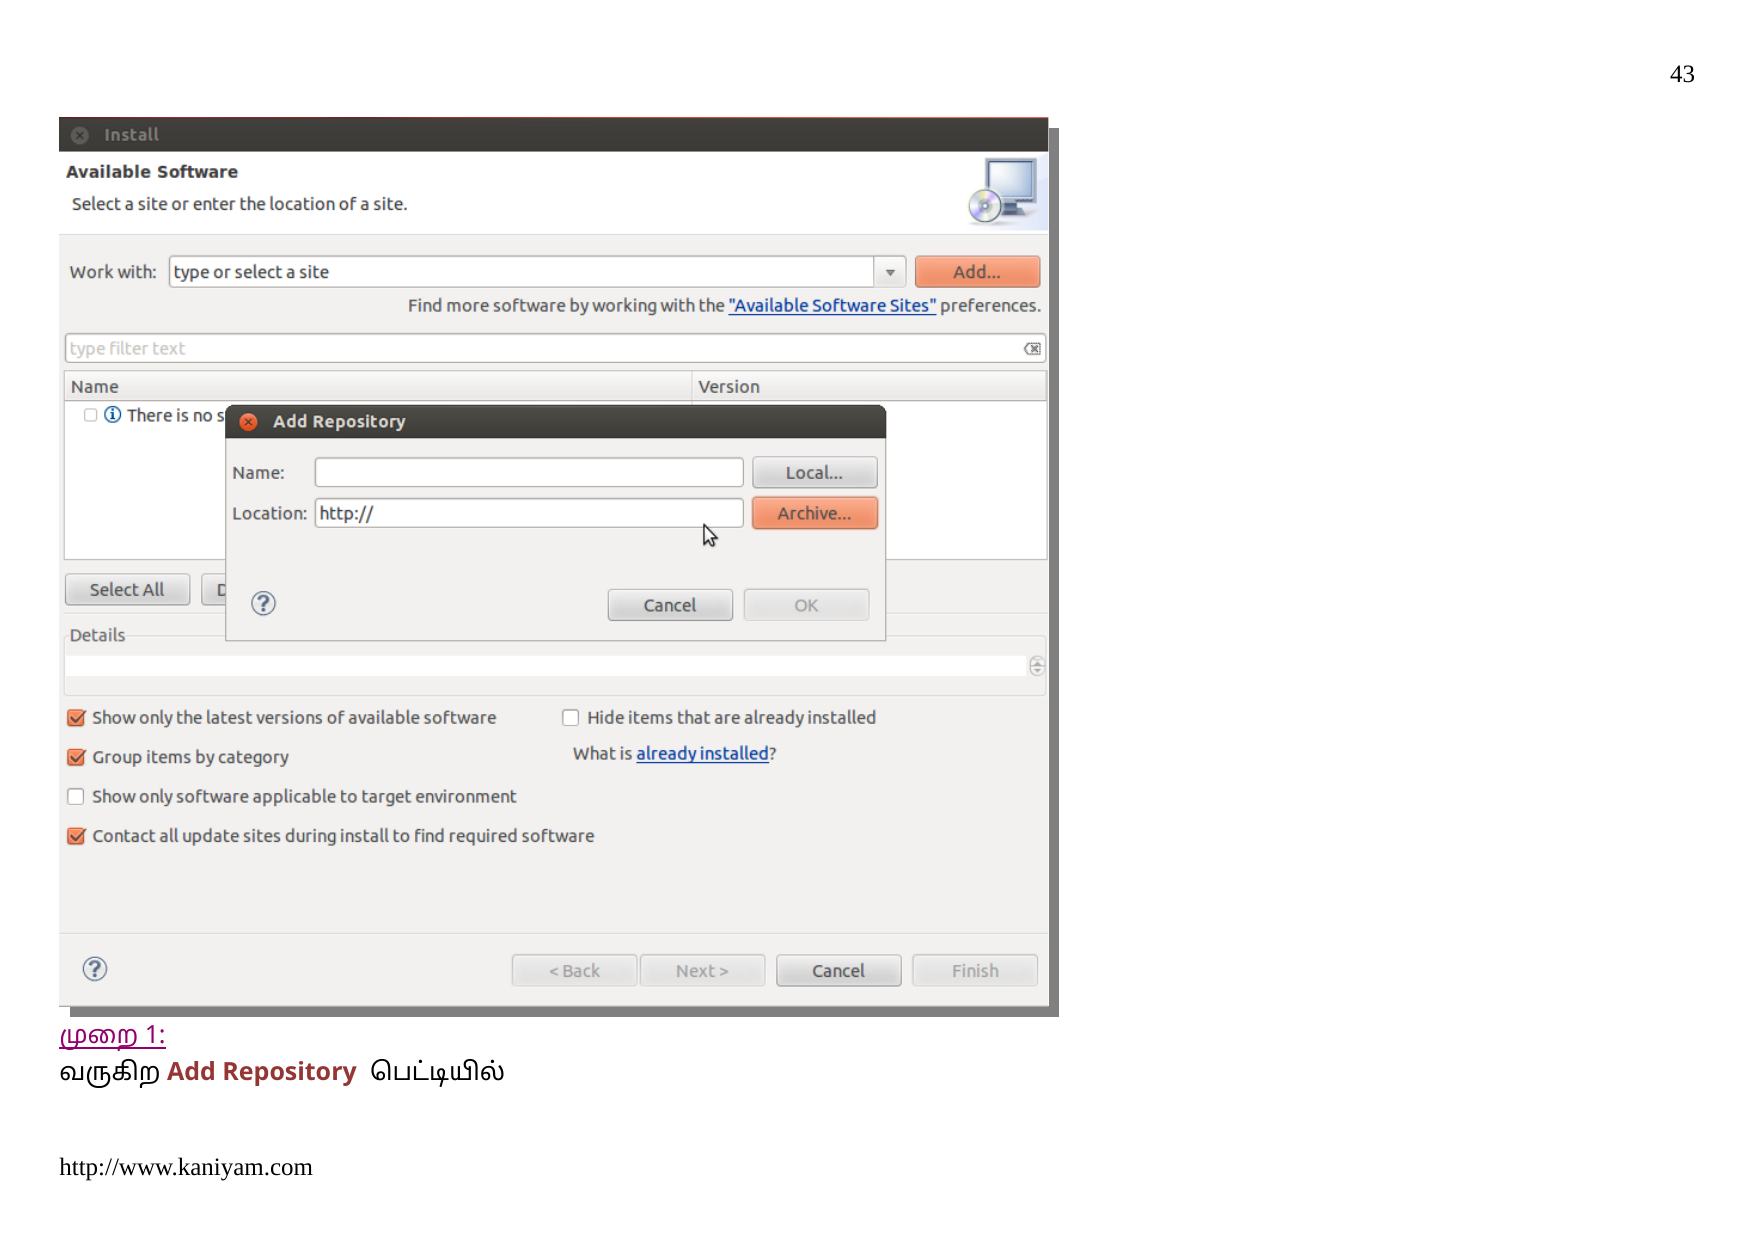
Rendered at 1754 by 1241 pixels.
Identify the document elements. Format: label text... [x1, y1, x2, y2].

picture [59, 117, 1049, 1007]
text வருகிற Add Repository பெட்டியில் [59, 1053, 1695, 1089]
text முறை 1: [59, 1017, 1695, 1053]
